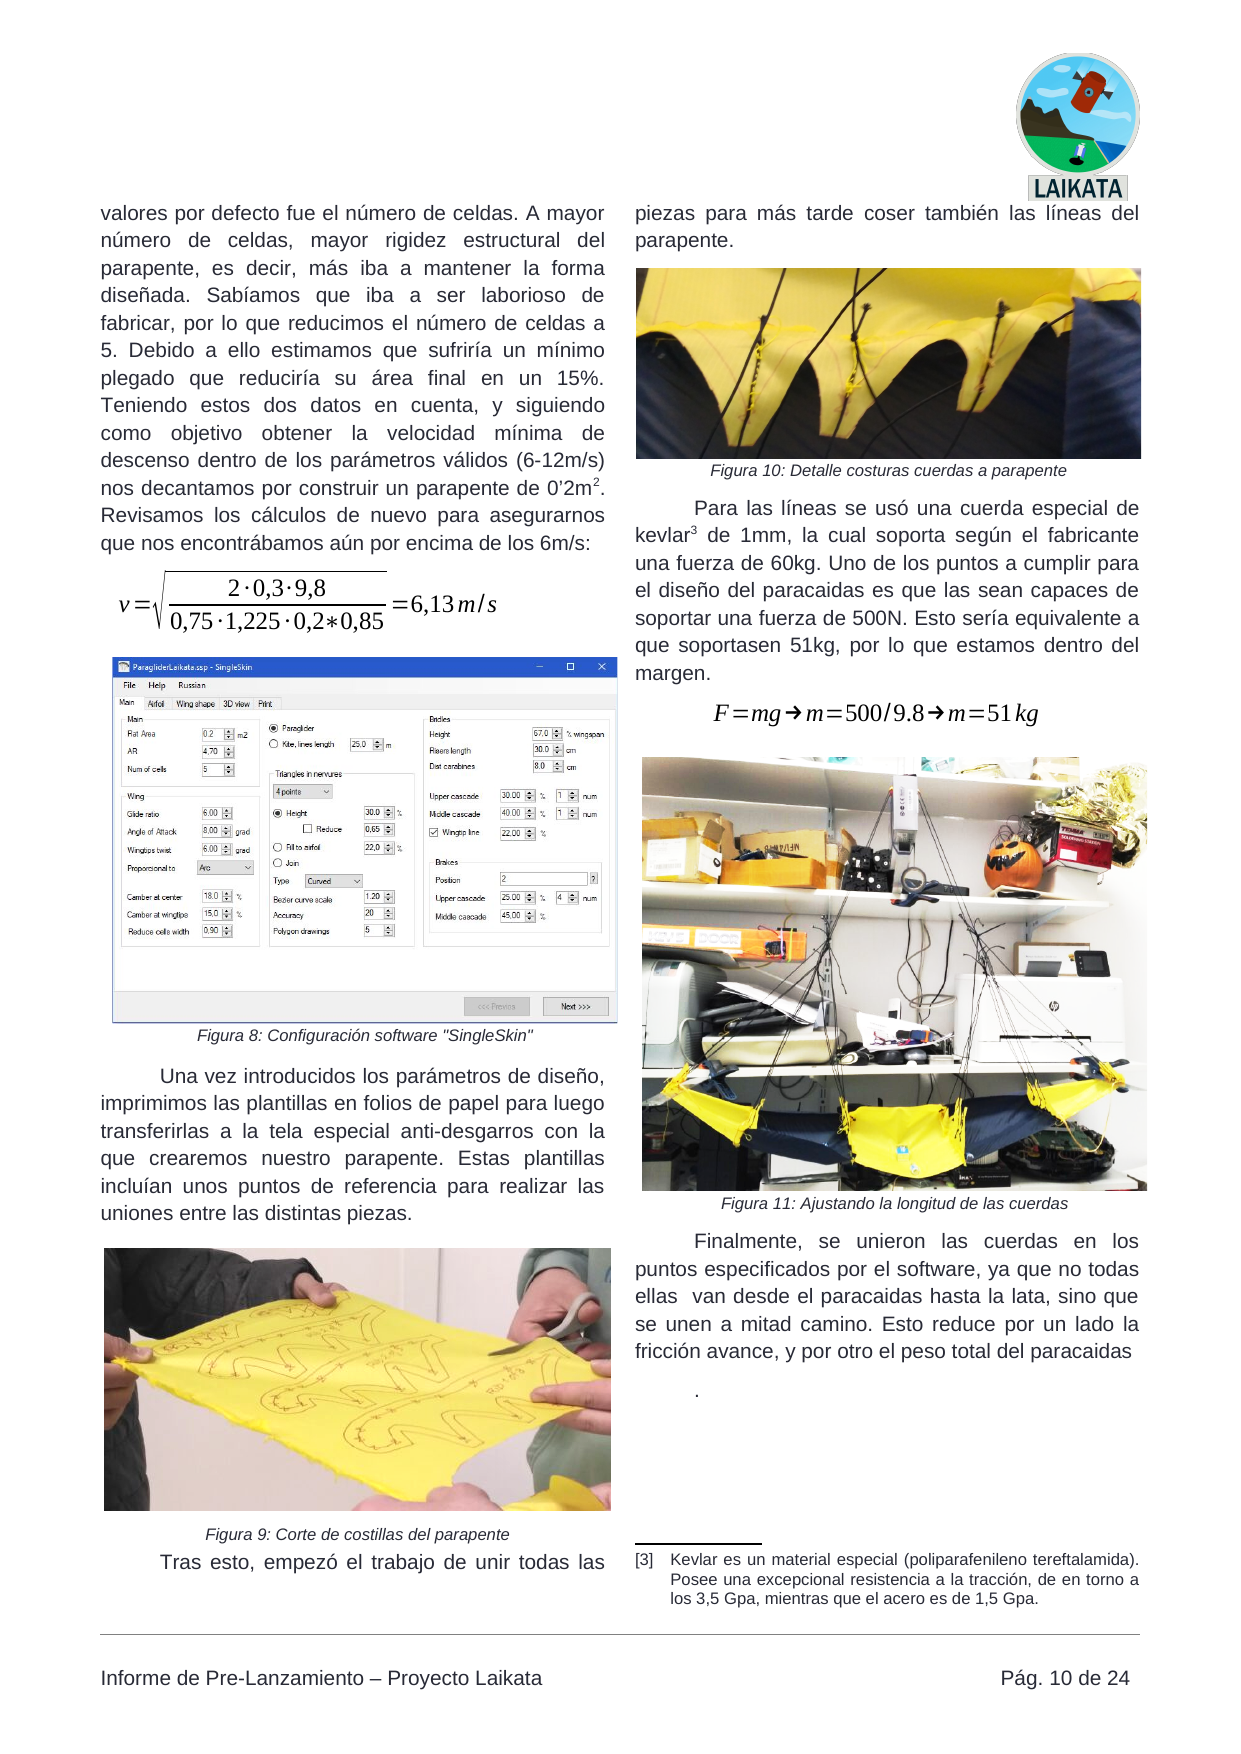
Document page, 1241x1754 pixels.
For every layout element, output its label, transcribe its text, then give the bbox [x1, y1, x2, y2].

text [104, 1236, 611, 1248]
text Una vez introducidos los parámetros de diseño, imprimimos las plantillas en folios de papel para luego transferirlas a la tela especial anti-desgarros con la que crearemos nuestro parapente. Estas plantillas incluían unos puntos de referencia para realizar las uniones entre las distintas piezas. [100, 649, 605, 1225]
text Figura 10: Detalle costuras cuerdas a parapente [636, 391, 1141, 480]
text Figura 9: Corte de costillas del parapente [104, 1511, 611, 1544]
text Para las líneas se usó una cuerda especial de kevlar de 1mm, la cual soporta según el fabricante una fuerza de 60kg. Uno de los puntos a cumplir para el diseño del paracaidas es que las sean capaces de soportar una fuerza de 500N. Esto sería equivalente a que soportasen 51kg, por lo que estamos dentro del margen. [635, 267, 1140, 684]
text Figura 8: Configuración software "SingleSkin" [112, 1024, 617, 1045]
text Figura 11: Ajustando la longitud de las cuerdas [642, 1191, 1147, 1213]
text valores por defecto fue el número de celdas. A mayor número de celdas, mayor rigidez estructural del parapente, es decir, más iba a mantener la forma diseñada. Sabíamos que iba a ser laborioso de fabricar, por lo que reducimos el número de celdas a 5. Debido a ello estimamos que sufriría un mínimo plegado que reduciría su área final en un 15%. Teniendo estos dos datos en cuenta, y siguiendo como objetivo obtener la velocidad mínima de descenso dentro de los parámetros válidos (6-12m/s) nos decantamos por construir un parapente de 0’2m2. Revisamos los cálculos de nuevo para asegurarnos que nos encontrábamos aún por encima de los 6m/s: [100, 201, 605, 554]
text [636, 268, 1141, 351]
picture [112, 657, 618, 1024]
picture [636, 351, 1142, 391]
text . [635, 1378, 1140, 1402]
text Tras esto, empezó el trabajo de unir todas las [100, 1240, 611, 1574]
picture [642, 757, 1148, 1191]
text Kevlar es un material especial (poliparafenileno tereftalamida). Posee una excepcional resistencia a la tracción, de en torno a los 3,5 Gpa, mientras que el acero es de 1,5 Gpa. [635, 1550, 1140, 1608]
text piezas para más tarde coser también las líneas del parapente. [635, 201, 1140, 252]
text [642, 749, 1147, 757]
picture [1016, 53, 1140, 201]
text Finalmente, se unieron las cuerdas en los puntos especificados por el software, ya que no todas ellas van desde el paracaidas hasta la lata, sino que se unen a mitad camino. Esto reduce por un lado la fricción avance, y por otro el peso total del paracaidas [635, 743, 1147, 1363]
